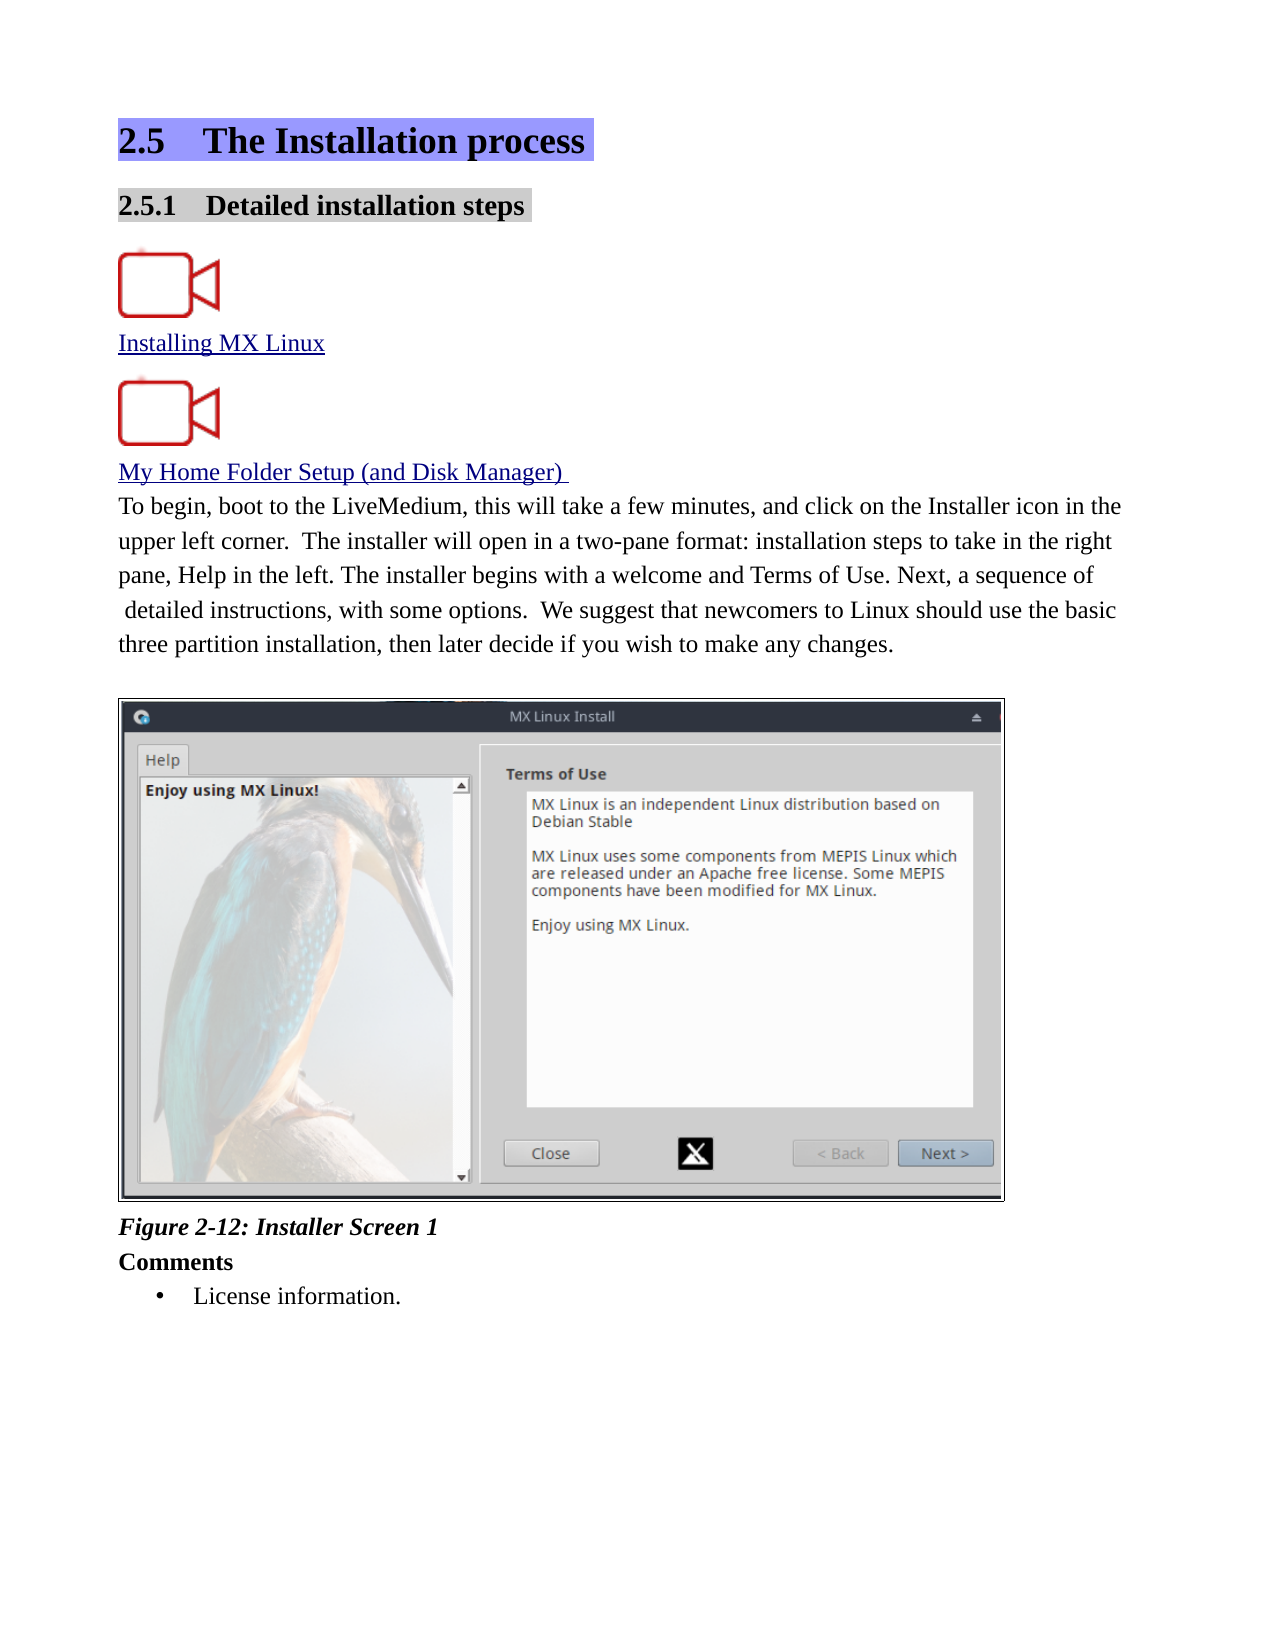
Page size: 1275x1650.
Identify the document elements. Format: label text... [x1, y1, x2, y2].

picture [121, 701, 1001, 1199]
text My Home Folder Setup (and Disk Manager) [118, 457, 1157, 486]
text Figure 2-12: Installer Screen 1 [118, 698, 1157, 1241]
text To begin, boot to the LiveMedium, this will take a few minutes, and click on the Installer icon in the upper left corner. The installer will open in a two-pane format: installation steps to take in the right pane, Help in the left. The installer begins with a welcome and Terms of Use. Next, a sequence of detailed instructions, with some options. We suggest that newcomers to Linux should use the basic three partition installation, then later decide if you wish to make any changes. [118, 491, 1157, 658]
picture [118, 362, 220, 446]
subtitle 2.5 The Installation process [594, 118, 1157, 161]
picture [118, 234, 220, 318]
text Comments [118, 1247, 1157, 1276]
subtitle 2.5.1 Detailed installation steps [532, 188, 1157, 222]
list License information. [156, 1281, 1157, 1310]
text Installing MX Linux [118, 328, 1157, 357]
